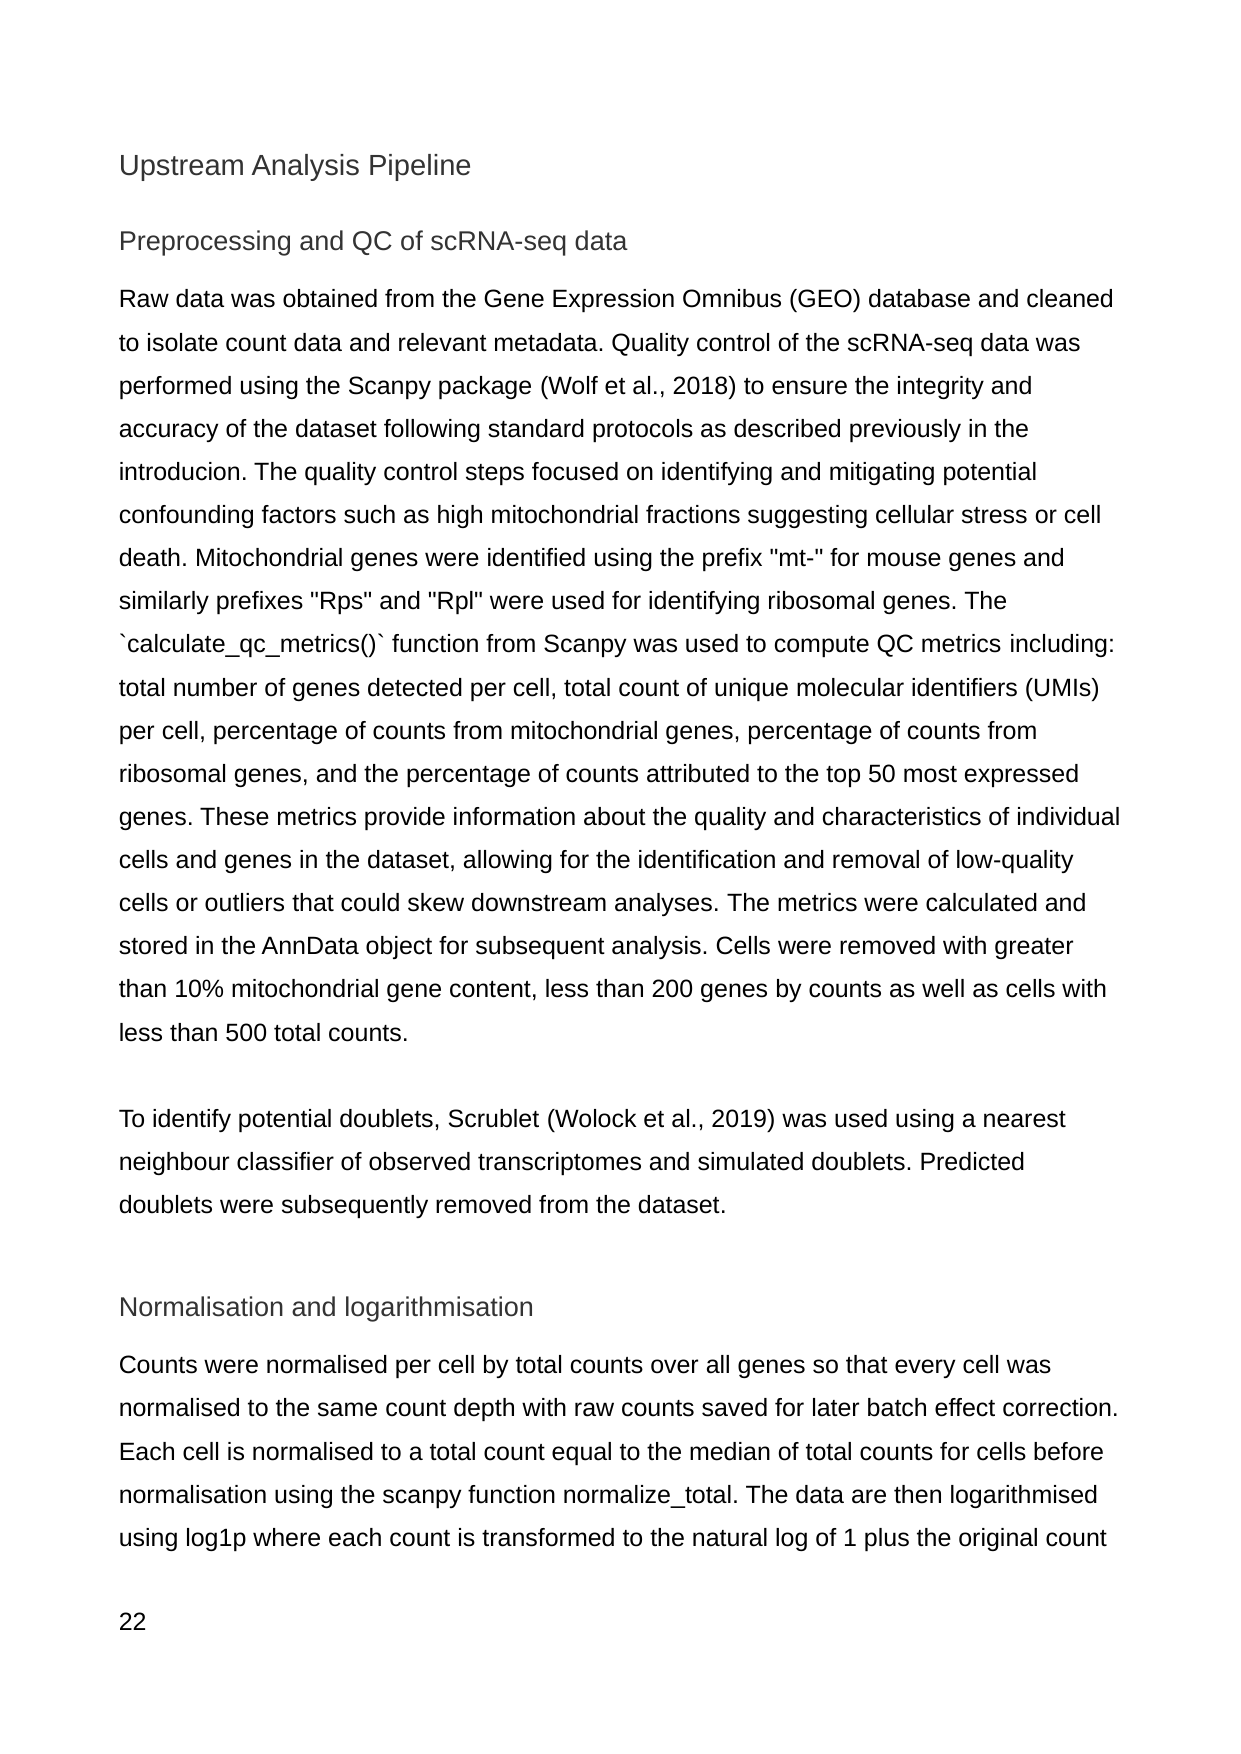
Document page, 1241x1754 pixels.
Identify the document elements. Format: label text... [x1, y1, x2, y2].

text Counts were normalised per cell by total counts over all genes so that every cell was normalised to the same count depth with raw counts saved for later batch effect correction. Each cell is normalised to a total count equal to the median of total counts for cells before normalisation using the scanpy function normalize_total. The data are then logarithmised using log1p where each count is transformed to the natural log of 1 plus the original count [118, 1350, 1122, 1551]
text Raw data was obtained from the Gene Expression Omnibus (GEO) database and cleaned to isolate count data and relevant metadata. Quality control of the scRNA-seq data was performed using the Scanpy package (Wolf et al., 2018) to ensure the integrity and accuracy of the dataset following standard protocols as described previously in the introducion. The quality control steps focused on identifying and mitigating potential confounding factors such as high mitochondrial fractions suggesting cellular stress or cell death. Mitochondrial genes were identified using the prefix "mt-" for mouse genes and similarly prefixes "Rps" and "Rpl" were used for identifying ribosomal genes. The `calculate_qc_metrics()` function from Scanpy was used to compute QC metrics including: total number of genes detected per cell, total count of unique molecular identifiers (UMIs) per cell, percentage of counts from mitochondrial genes, percentage of counts from ribosomal genes, and the percentage of counts attributed to the top 50 most expressed genes. These metrics provide information about the quality and characteristics of individual cells and genes in the dataset, allowing for the identification and removal of low-quality cells or outliers that could skew downstream analyses. The metrics were calculated and stored in the AnnData object for subsequent analysis. Cells were removed with greater than 10% mitochondrial gene content, less than 200 genes by counts as well as cells with less than 500 total counts. [118, 284, 1122, 1046]
subtitle Upstream Analysis Pipeline [118, 148, 1122, 181]
subtitle Normalisation and logarithmisation [118, 1291, 1122, 1322]
text To identify potential doublets, Scrublet (Wolock et al., 2019) was used using a nearest neighbour classifier of observed transcriptomes and simulated doublets. Predicted doublets were subsequently removed from the dataset. [118, 1104, 1122, 1219]
subtitle Preprocessing and QC of scRNA-seq data [118, 225, 1122, 256]
